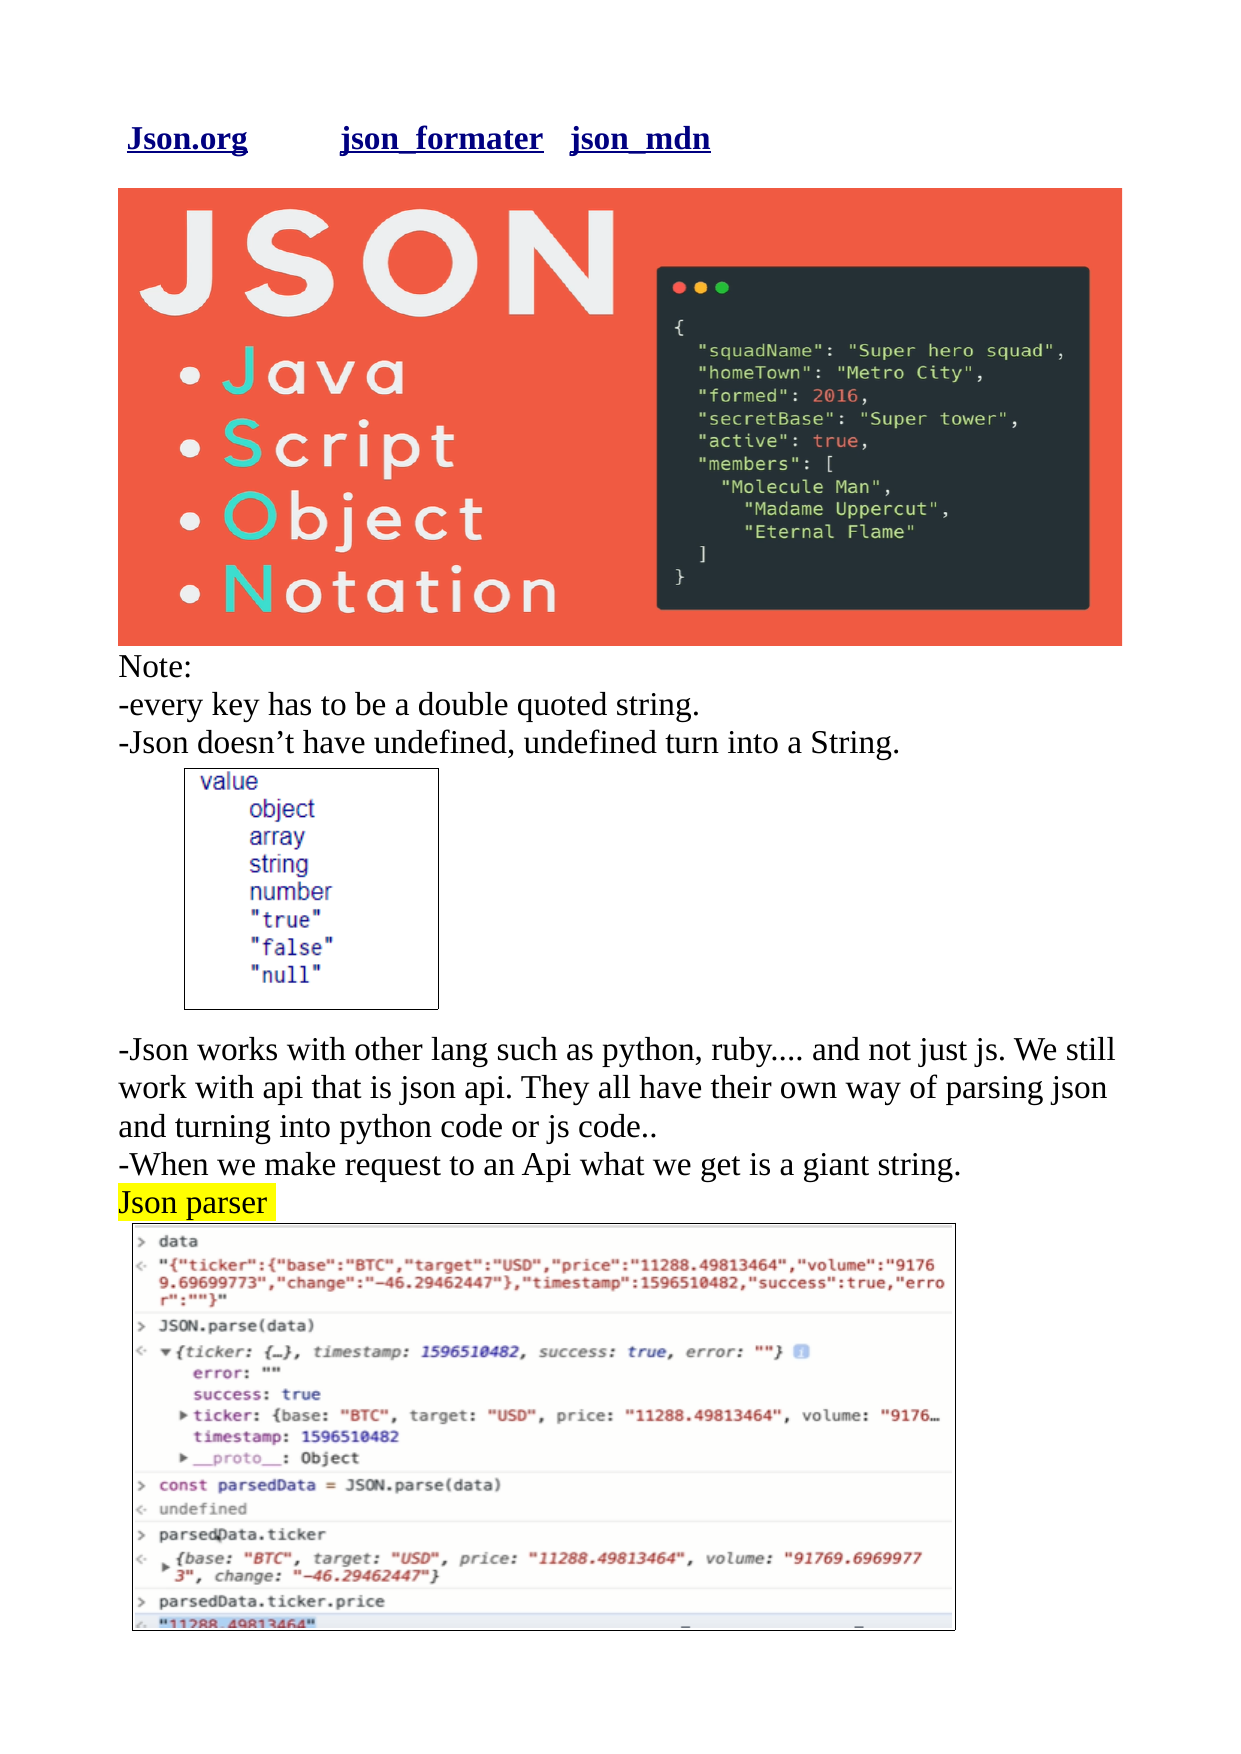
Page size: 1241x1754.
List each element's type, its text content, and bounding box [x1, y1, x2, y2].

text -Json works with other lang such as python, ruby.... and not just js. We still work with api that is json api. They all have their own way of parsing json and turning into python code or js code.. [118, 1029, 1122, 1144]
text Note: [118, 646, 1122, 684]
picture [134, 1225, 952, 1628]
text Json.org json_formater json_mdn [118, 118, 1122, 156]
text [118, 156, 1122, 188]
text -Json doesn’t have undefined, undefined turn into a String. [118, 723, 1122, 761]
text Json parser [118, 1183, 1122, 1221]
picture [186, 771, 435, 1006]
text -When we make request to an Api what we get is a giant string. [118, 1144, 1122, 1183]
picture [118, 188, 1123, 646]
text -every key has to be a double quoted string. [118, 684, 1122, 723]
